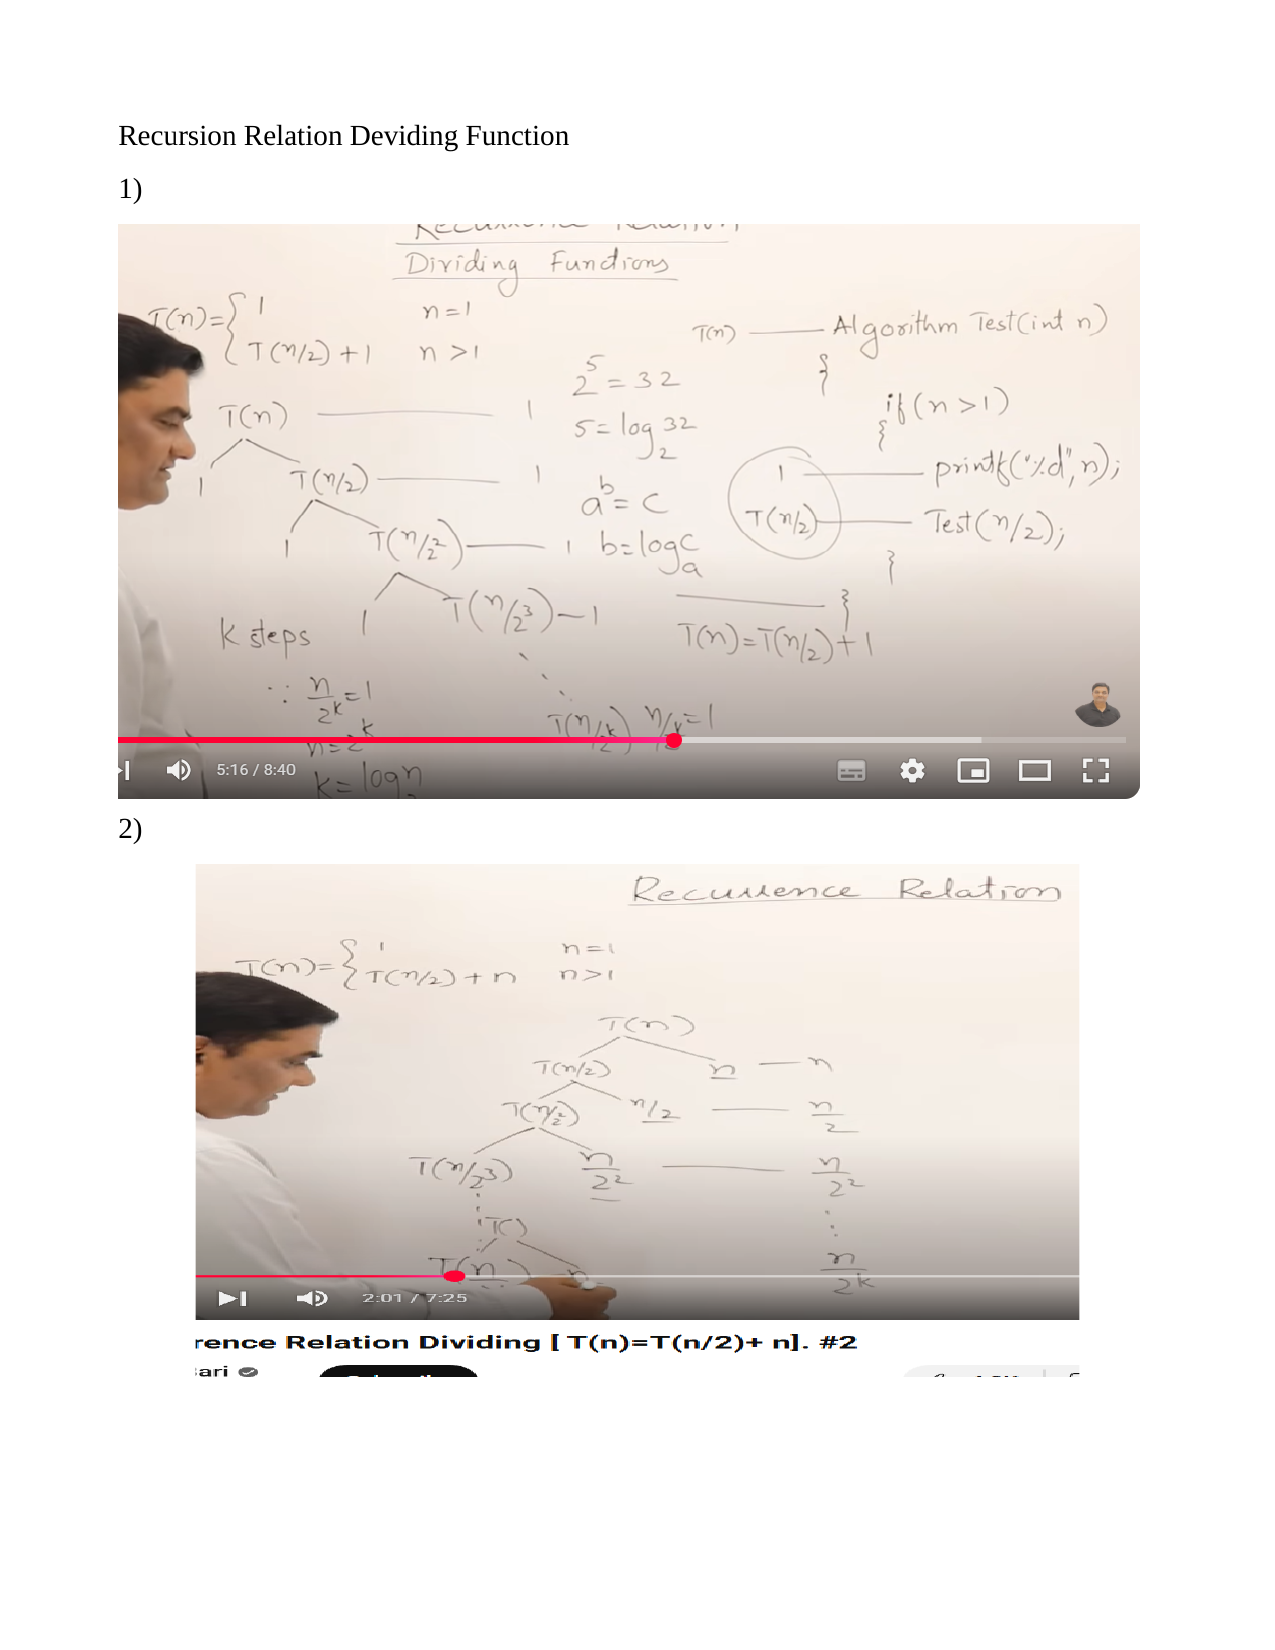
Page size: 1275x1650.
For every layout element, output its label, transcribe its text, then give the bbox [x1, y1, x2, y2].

text Recursion Relation Deviding Function [118, 118, 1157, 152]
picture [195, 864, 1080, 1377]
text 1) [118, 171, 1157, 205]
picture [118, 224, 1157, 807]
text 2) [118, 807, 1157, 845]
